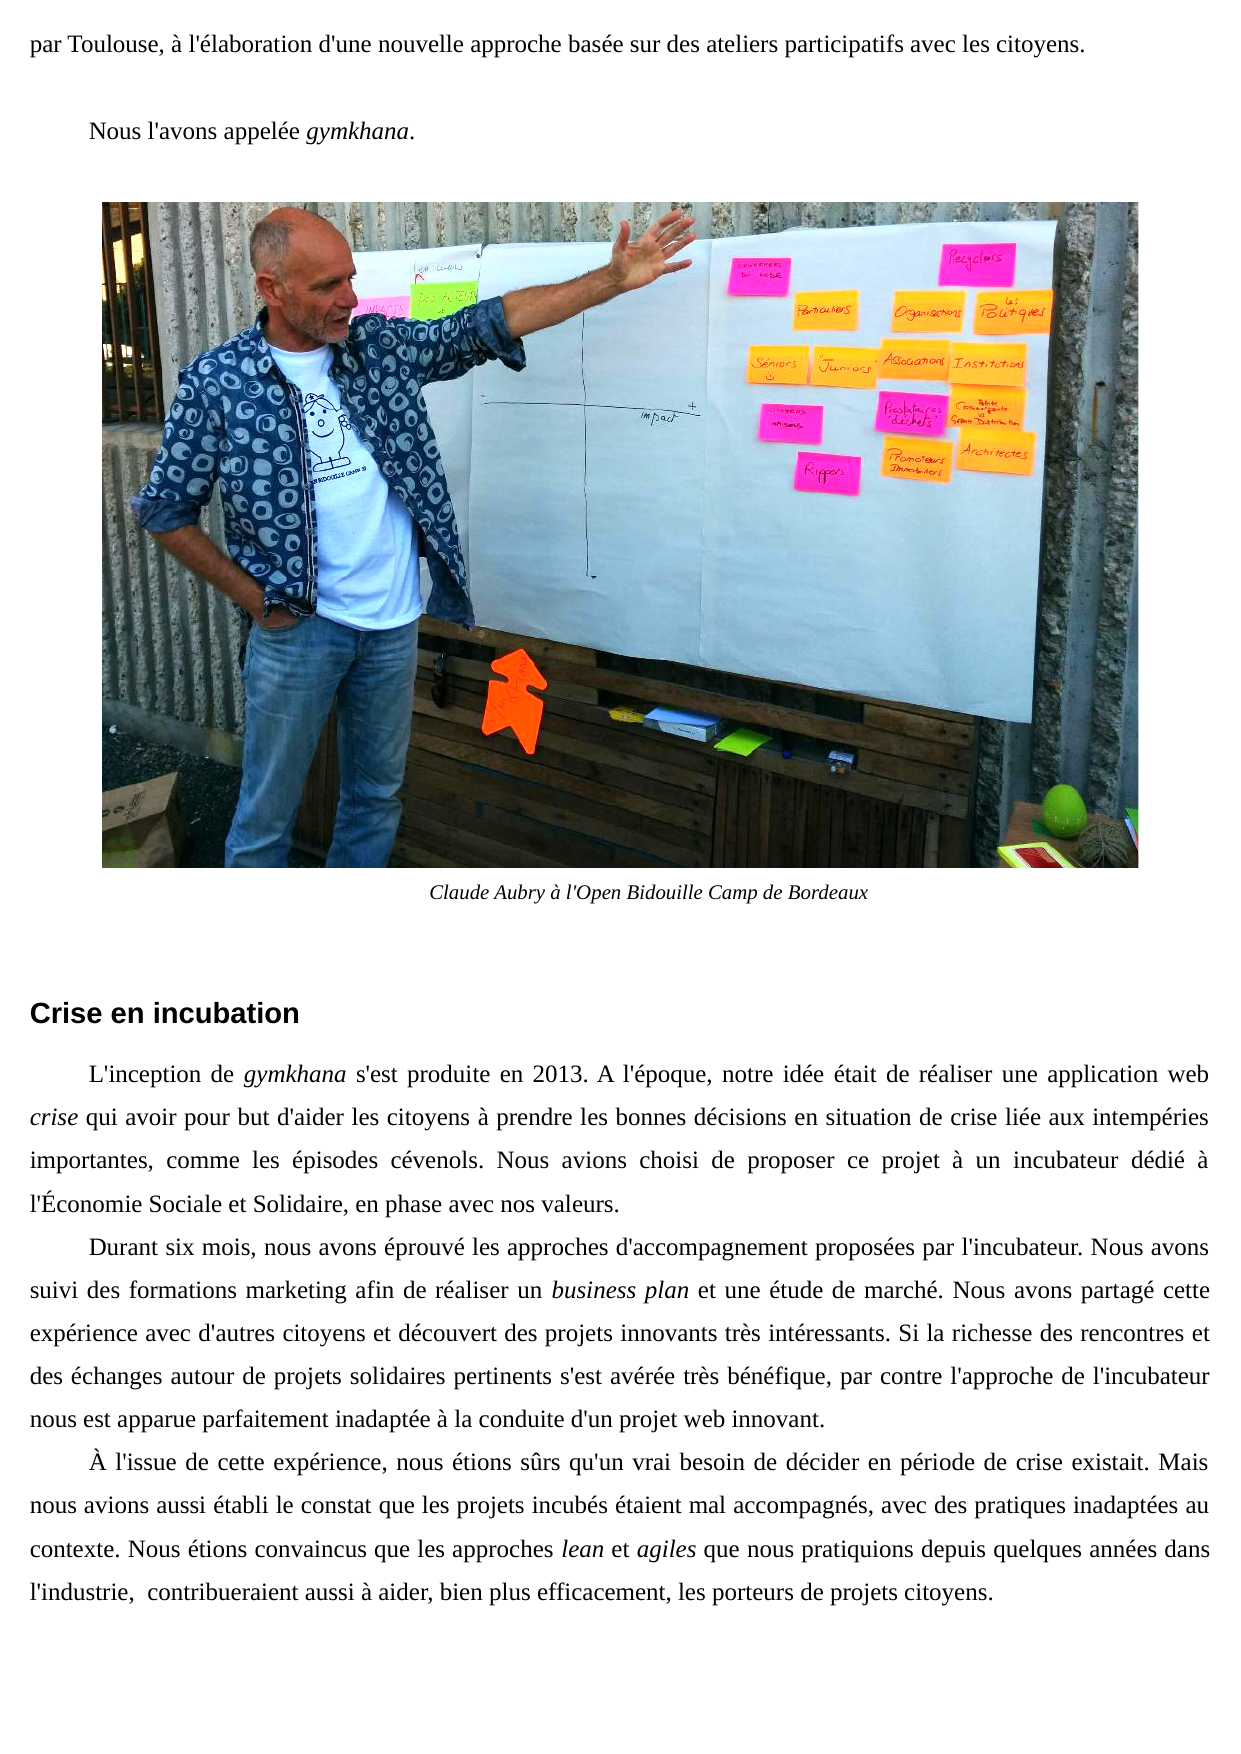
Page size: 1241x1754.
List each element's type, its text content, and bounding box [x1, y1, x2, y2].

text Durant six mois, nous avons éprouvé les approches d'accompagnement proposées par l'incubateur. Nous avons suivi des formations marketing afin de réaliser un business plan et une étude de marché. Nous avons partagé cette expérience avec d'autres citoyens et découvert des projets innovants très intéressants. Si la richesse des rencontres et des échanges autour de projets solidaires pertinents s'est avérée très bénéfique, par contre l'approche de l'incubateur nous est apparue parfaitement inadaptée à la conduite d'un projet web innovant. [29, 1232, 1211, 1433]
text par Toulouse, à l'élaboration d'une nouvelle approche basée sur des ateliers participatifs avec les citoyens. [29, 29, 1211, 58]
text L'inception de gymkhana s'est produite en 2013. A l'époque, notre idée était de réaliser une application web crise qui avoir pour but d'aider les citoyens à prendre les bonnes décisions en situation de crise liée aux intempéries importantes, comme les épisodes cévenols. Nous avions choisi de proposer ce projet à un incubateur dédié à l'Économie Sociale et Solidaire, en phase avec nos valeurs. [29, 1059, 1211, 1217]
text Nous l'avons appelée gymkhana. [29, 116, 1211, 144]
picture [102, 202, 1139, 868]
text À l'issue de cette expérience, nous étions sûrs qu'un vrai besoin de décider en période de crise existait. Mais nous avions aussi établi le constat que les projets incubés étaient mal accompagnés, avec des pratiques inadaptées au contexte. Nous étions convaincus que les approches lean et agiles que nous pratiquions depuis quelques années dans l'industrie, contribueraient aussi à aider, bien plus efficacement, les porteurs de projets citoyens. [29, 1447, 1211, 1606]
text Claude Aubry à l'Open Bidouille Camp de Bordeaux [29, 202, 1211, 904]
subtitle Crise en incubation [29, 997, 1211, 1030]
